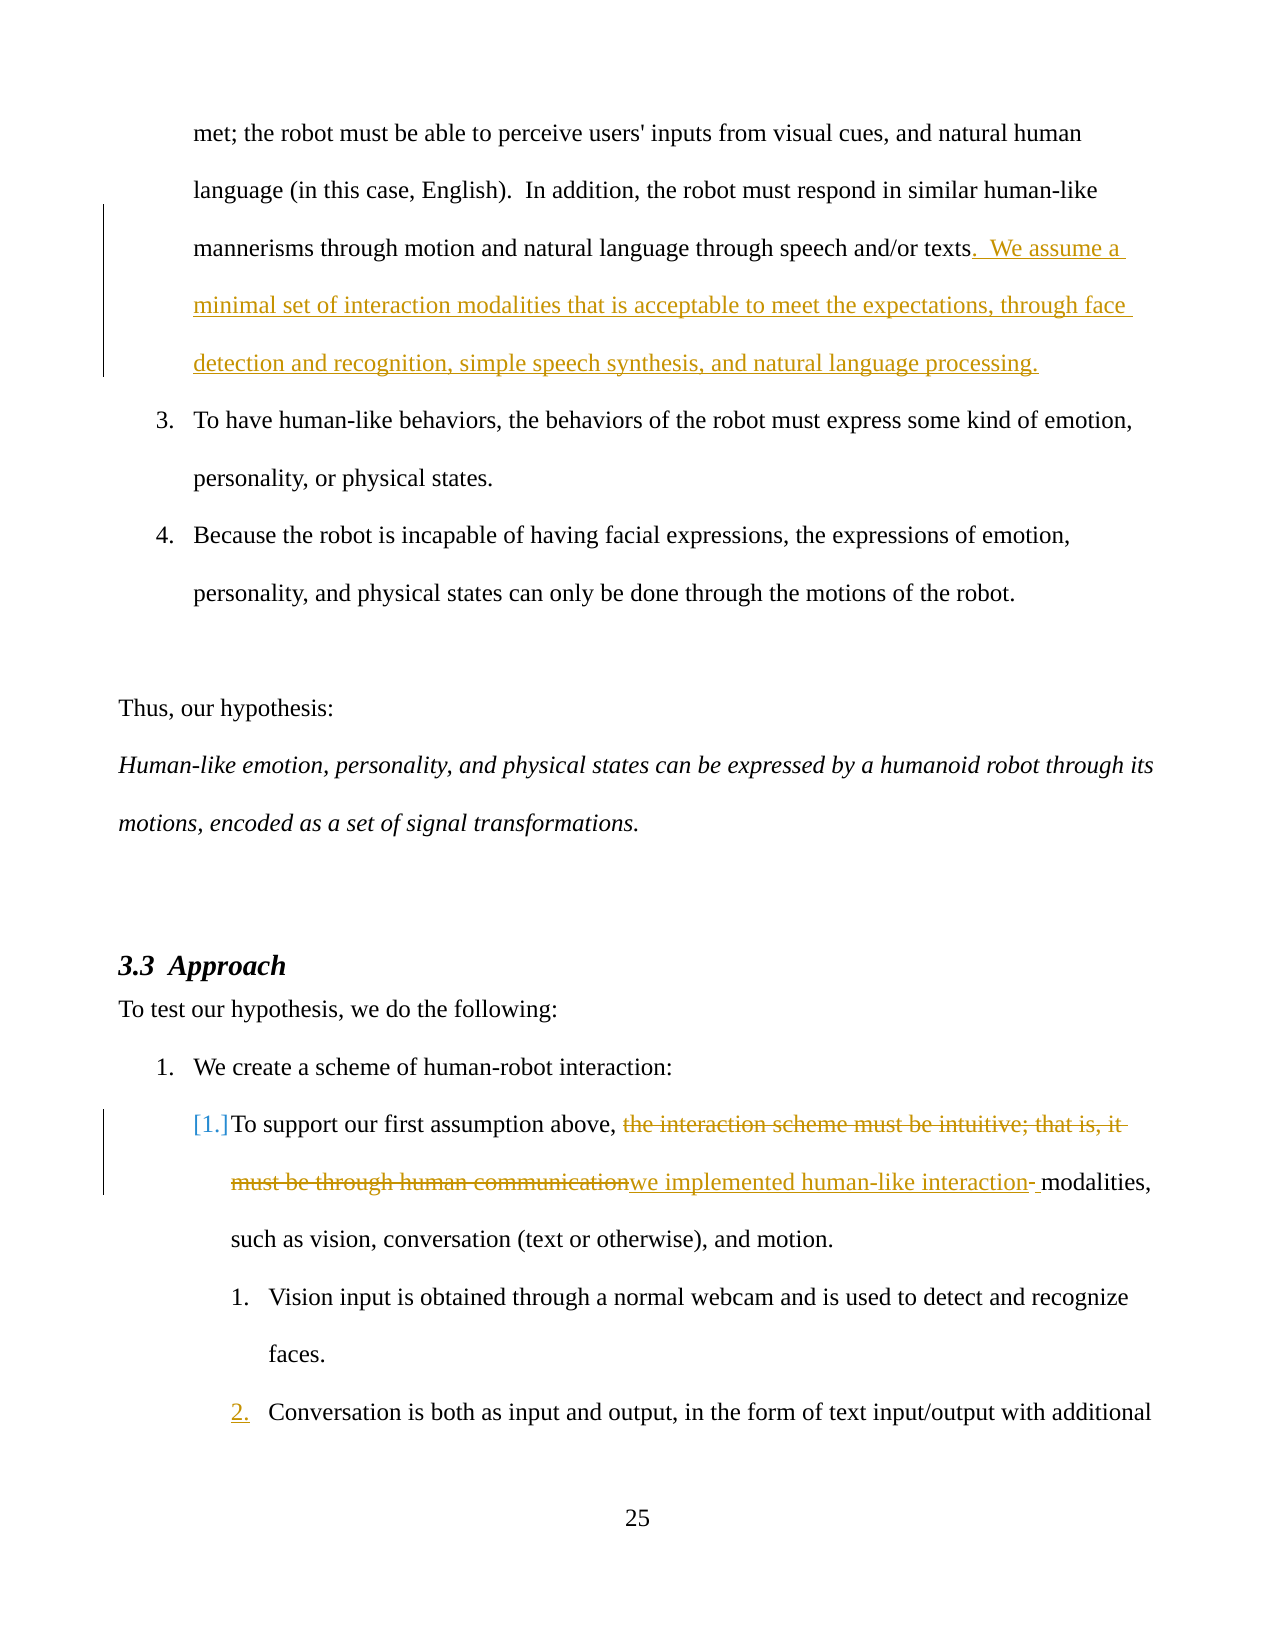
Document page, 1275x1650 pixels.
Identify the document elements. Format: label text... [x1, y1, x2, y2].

list To support our first assumption above, we implemented human-like interaction modalities, such as vision, conversation (text or otherwise), and motion. [193, 1109, 1157, 1253]
text Thus, our hypothesis: [118, 693, 1157, 722]
list met; the robot must be able to perceive users' inputs from visual cues, and natural human language (in this case, English). In addition, the robot must respond in similar human-like mannerisms through motion and natural language through speech and/or texts. We assume a minimal set of interaction modalities that is acceptable to meet the expectations, through face detection and recognition, simple speech synthesis, and natural language processing. [156, 118, 1157, 377]
text To test our hypothesis, we do the following: [118, 994, 1157, 1023]
subtitle 3.3 Approach [118, 948, 1157, 982]
list Vision input is obtained through a normal webcam and is used to detect and recognize faces. [231, 1282, 1157, 1368]
list We create a scheme of human-robot interaction: [156, 1052, 1157, 1080]
list Conversation is both as input and output, in the form of text input/output with additional [231, 1397, 1157, 1425]
list To have human-like behaviors, the behaviors of the robot must express some kind of emotion, personality, or physical states. [156, 406, 1157, 492]
list Because the robot is incapable of having facial expressions, the expressions of emotion, personality, and physical states can only be done through the motions of the robot. [156, 521, 1157, 607]
text Human-like emotion, personality, and physical states can be expressed by a humanoid robot through its motions, encoded as a set of signal transformations. [118, 751, 1157, 837]
